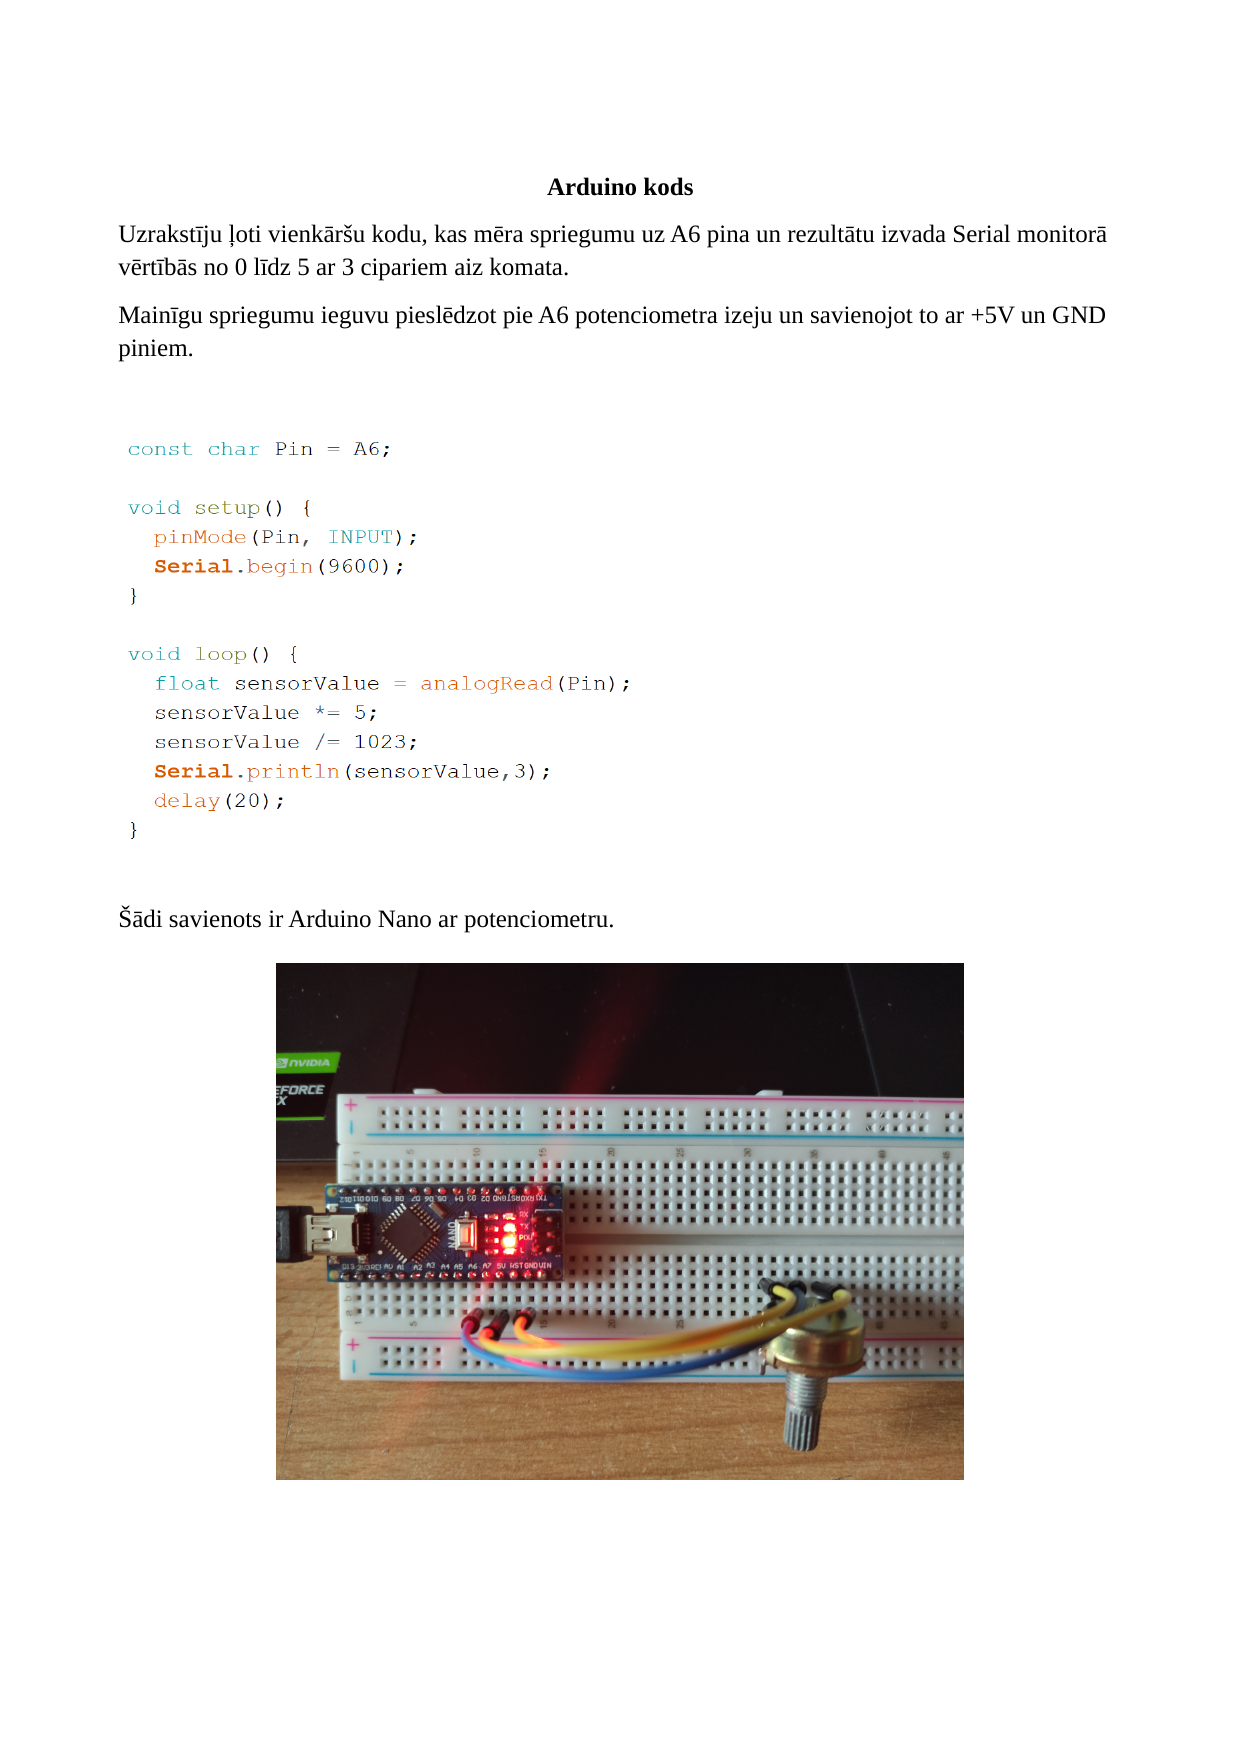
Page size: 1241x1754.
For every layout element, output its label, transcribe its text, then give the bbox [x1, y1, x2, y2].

picture [276, 963, 964, 1480]
text Uzrakstīju ļoti vienkāršu kodu, kas mēra spriegumu uz A6 pina un rezultātu izvada Serial monitorā vērtībās no 0 līdz 5 ar 3 cipariem aiz komata. [118, 219, 1122, 281]
text Arduino kods [118, 172, 1122, 200]
text Šādi savienots ir Arduino Nano ar potenciometru. [118, 904, 1122, 933]
text Mainīgu spriegumu ieguvu pieslēdzot pie A6 potenciometra izeju un savienojot to ar +5V un GND piniem. [118, 300, 1122, 362]
picture [123, 433, 636, 843]
